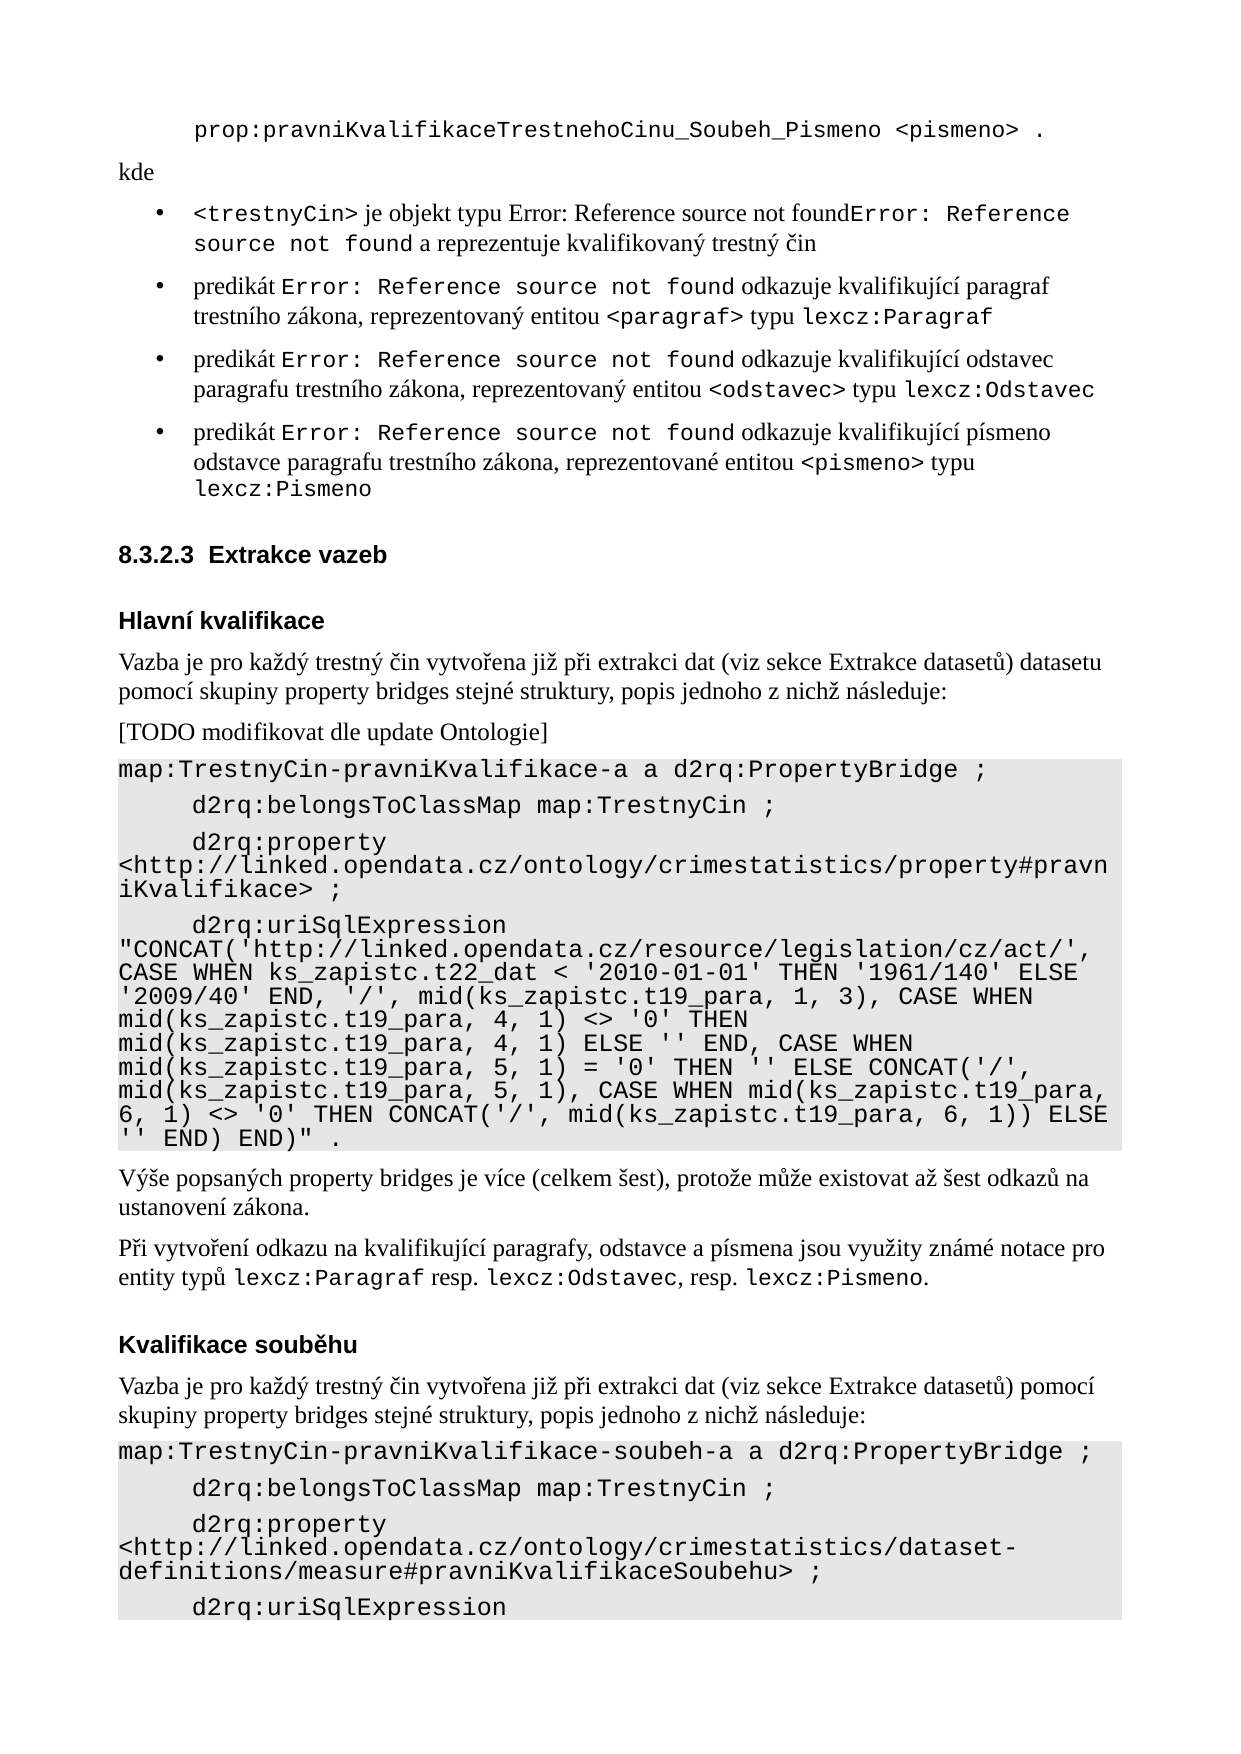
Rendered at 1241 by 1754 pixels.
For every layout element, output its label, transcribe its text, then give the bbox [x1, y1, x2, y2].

text d2rq:belongsToClassMap map:TrestnyCin ; [118, 1477, 1122, 1501]
text map:TrestnyCin-pravniKvalifikace-soubeh-a a d2rq:PropertyBridge ; [118, 1441, 1122, 1464]
subtitle Kvalifikace souběhu [118, 1330, 1122, 1358]
text Výše popsaných property bridges je více (celkem šest), protože může existovat až šest odkazů na ustanovení zákona. [118, 1163, 1122, 1221]
text [TODO modifikovat dle update Ontologie] [118, 717, 1122, 746]
subtitle Extrakce vazeb [118, 540, 1122, 569]
text Při vytvoření odkazu na kvalifikující paragrafy, odstavce a písmena jsou využity známé notace pro entity typů lexcz:Paragraf resp. lexcz:Odstavec, resp. lexcz:Pismeno. [118, 1233, 1122, 1292]
list predikát Chyba: zdroj odkazu nenalezen odkazuje kvalifikující odstavec paragrafu trestního zákona, reprezentovaný entitou <odstavec> typu lexcz:Odstavec [156, 344, 1122, 404]
list predikát Chyba: zdroj odkazu nenalezen odkazuje kvalifikující písmeno odstavce paragrafu trestního zákona, reprezentované entitou <pismeno> typu lexcz:Pismeno [156, 417, 1122, 503]
text d2rq:property <http://linked.opendata.cz/ontology/crimestatistics/dataset-definitions/measure#pravniKvalifikaceSoubehu> ; [118, 1513, 1122, 1584]
text kde [118, 157, 1122, 185]
text prop:pravniKvalifikaceTrestnehoCinu_Soubeh_Pismeno <pismeno> . [118, 118, 1122, 144]
text Vazba je pro každý trestný čin vytvořena již při extrakci dat (viz sekce Extrakce datasetů) datasetu pomocí skupiny property bridges stejné struktury, popis jednoho z nichž následuje: [118, 647, 1122, 705]
text d2rq:uriSqlExpression "CONCAT('http://linked.opendata.cz/resource/legislation/cz/act/', CASE WHEN ks_zapistc.t22_dat < '2010-01-01' THEN '1961/140' ELSE '2009/40' END, '/', mid(ks_zapistc.t19_para, 1, 3), CASE WHEN mid(ks_zapistc.t19_para, 4, 1) <> '0' THEN mid(ks_zapistc.t19_para, 4, 1) ELSE '' END, CASE WHEN mid(ks_zapistc.t19_para, 5, 1) = '0' THEN '' ELSE CONCAT('/', mid(ks_zapistc.t19_para, 5, 1), CASE WHEN mid(ks_zapistc.t19_para, 6, 1) <> '0' THEN CONCAT('/', mid(ks_zapistc.t19_para, 6, 1)) ELSE '' END) END)" . [118, 914, 1122, 1151]
text map:TrestnyCin-pravniKvalifikace-a a d2rq:PropertyBridge ; [118, 759, 1122, 782]
text d2rq:belongsToClassMap map:TrestnyCin ; [118, 795, 1122, 818]
text d2rq:uriSqlExpression [118, 1597, 1122, 1620]
list predikát Chyba: zdroj odkazu nenalezen odkazuje kvalifikující paragraf trestního zákona, reprezentovaný entitou <paragraf> typu lexcz:Paragraf [156, 271, 1122, 331]
text d2rq:property <http://linked.opendata.cz/ontology/crimestatistics/property#pravniKvalifikace> ; [118, 831, 1122, 902]
subtitle Hlavní kvalifikace [118, 606, 1122, 635]
list <trestnyCin> je objekt typu Chyba: zdroj odkazu nenalezenChyba: zdroj odkazu nenalezen a reprezentuje kvalifikovaný trestný čin [156, 198, 1122, 258]
text Vazba je pro každý trestný čin vytvořena již při extrakci dat (viz sekce Extrakce datasetů) pomocí skupiny property bridges stejné struktury, popis jednoho z nichž následuje: [118, 1371, 1122, 1428]
